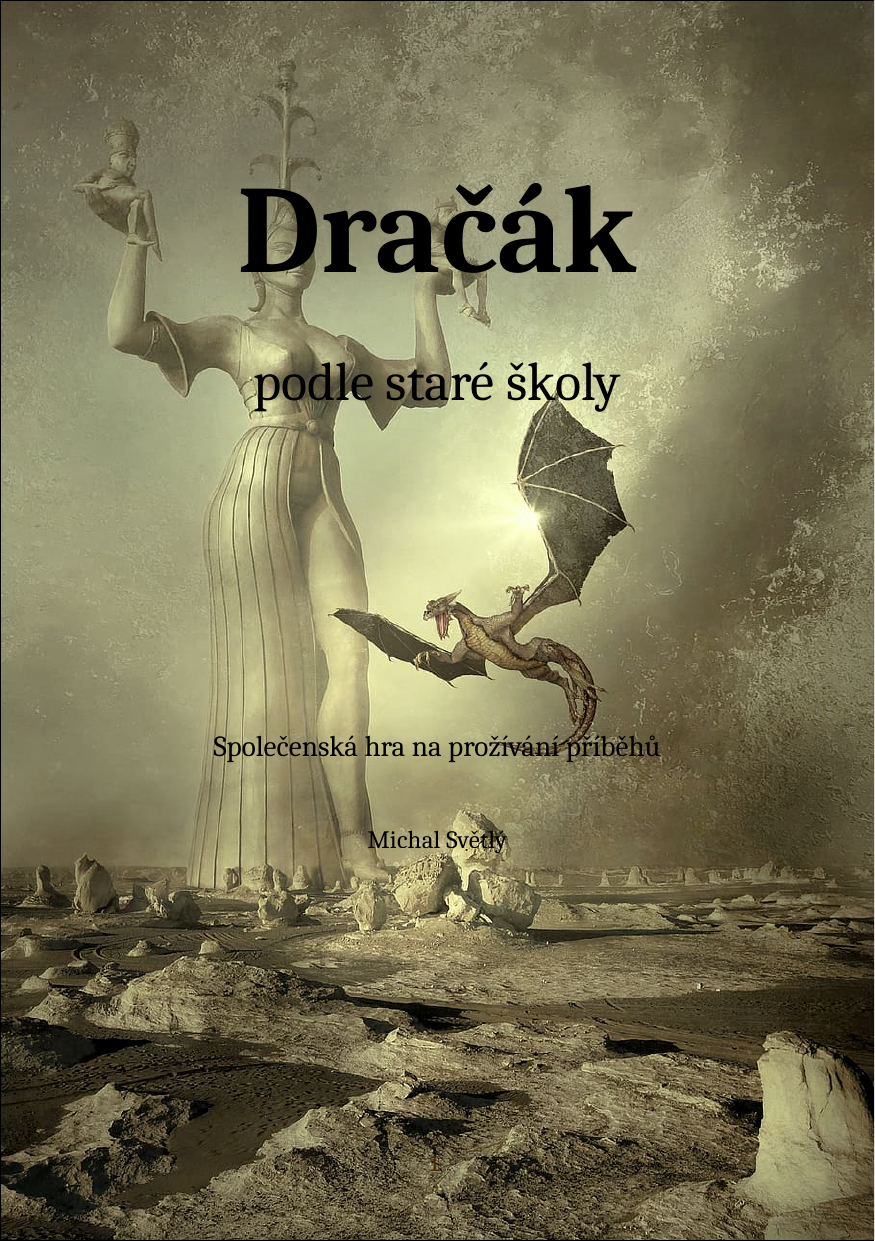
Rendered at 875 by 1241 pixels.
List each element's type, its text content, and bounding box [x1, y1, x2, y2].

text podle staré školy [148, 352, 726, 414]
text Společenská hra na prožívání příběhů [148, 730, 726, 764]
picture [1, 1, 874, 1240]
text Michal Světlý [148, 826, 726, 855]
text Dračák [148, 160, 726, 304]
